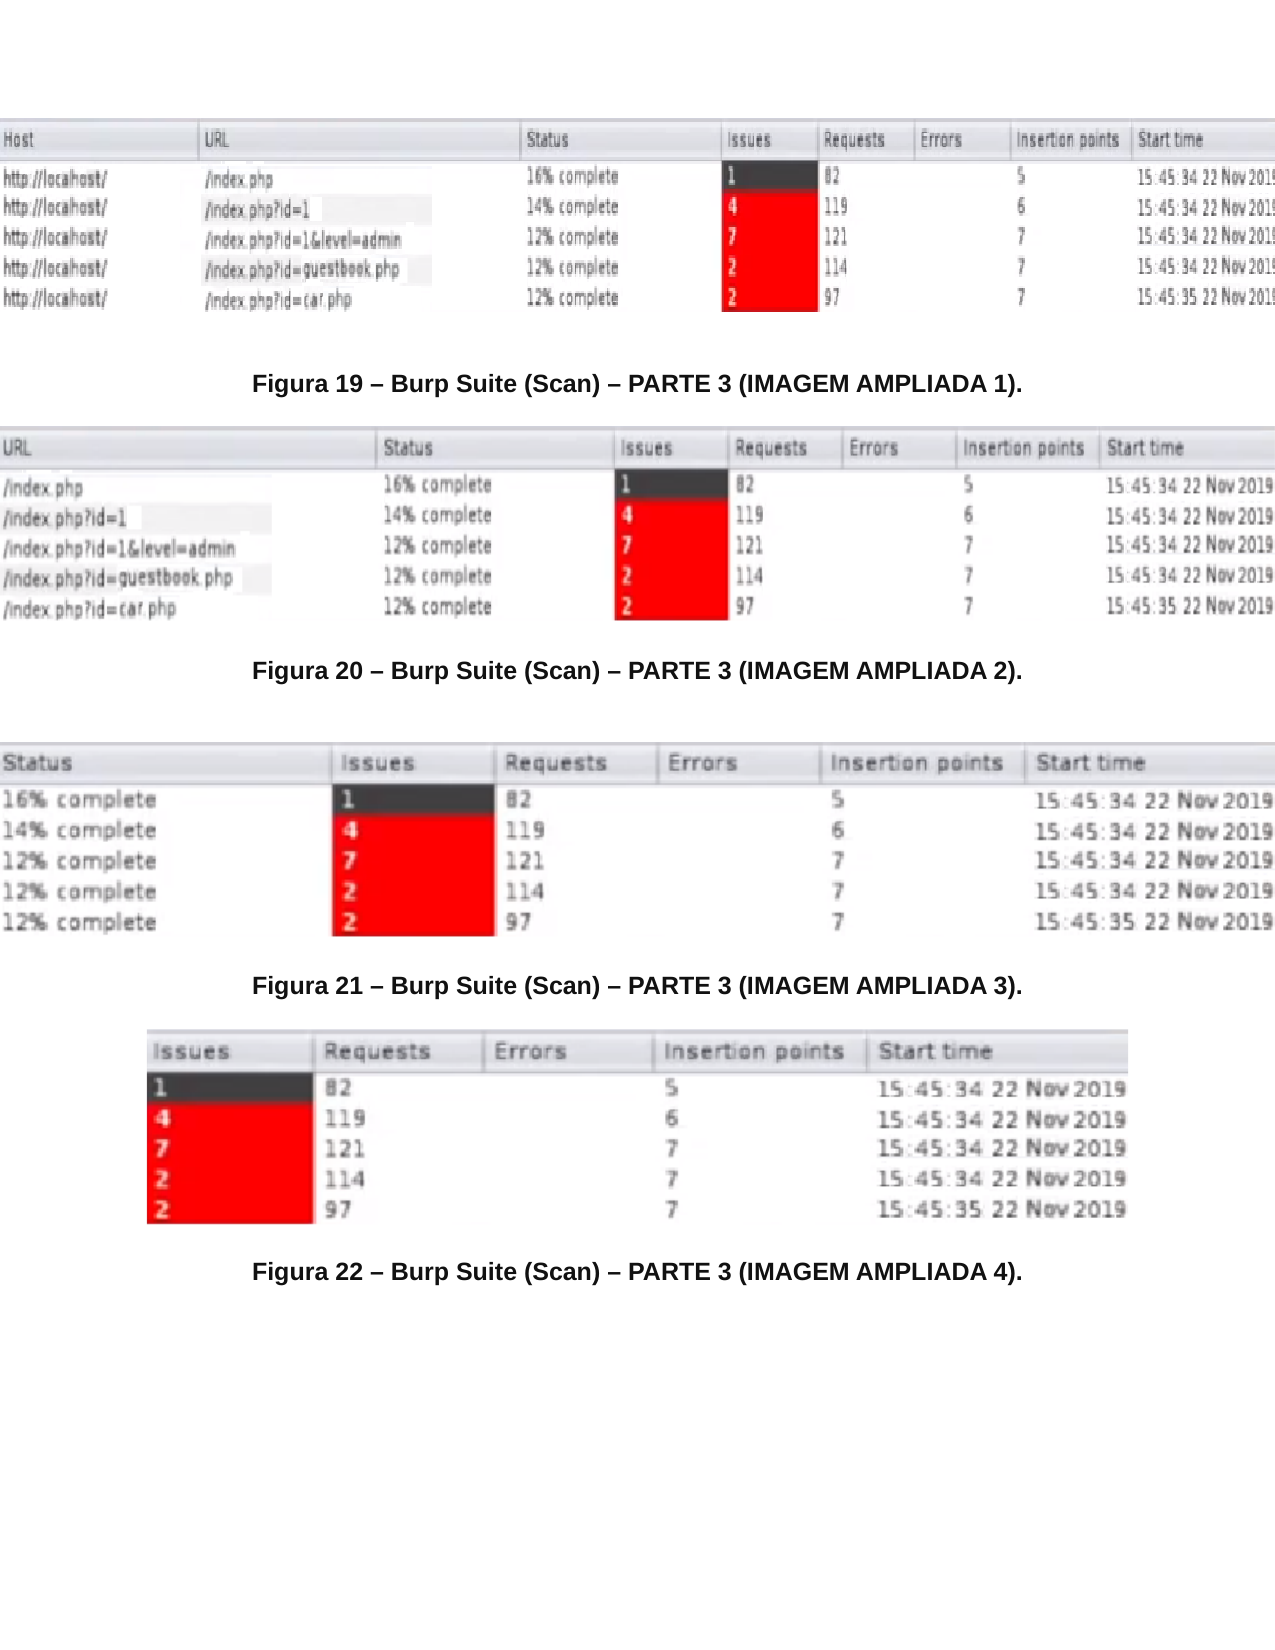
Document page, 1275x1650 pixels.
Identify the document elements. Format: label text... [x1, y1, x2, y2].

text Figura 22 – Burp Suite (Scan) – PARTE 3 (IMAGEM AMPLIADA 4). [118, 1257, 1157, 1286]
picture [146, 1028, 1129, 1229]
picture [0, 118, 1275, 312]
picture [0, 426, 1275, 627]
text Figura 20 – Burp Suite (Scan) – PARTE 3 (IMAGEM AMPLIADA 2). [118, 656, 1157, 684]
picture [0, 742, 1275, 943]
text Figura 21 – Burp Suite (Scan) – PARTE 3 (IMAGEM AMPLIADA 3). [118, 971, 1157, 1000]
text Figura 19 – Burp Suite (Scan) – PARTE 3 (IMAGEM AMPLIADA 1). [118, 369, 1157, 398]
